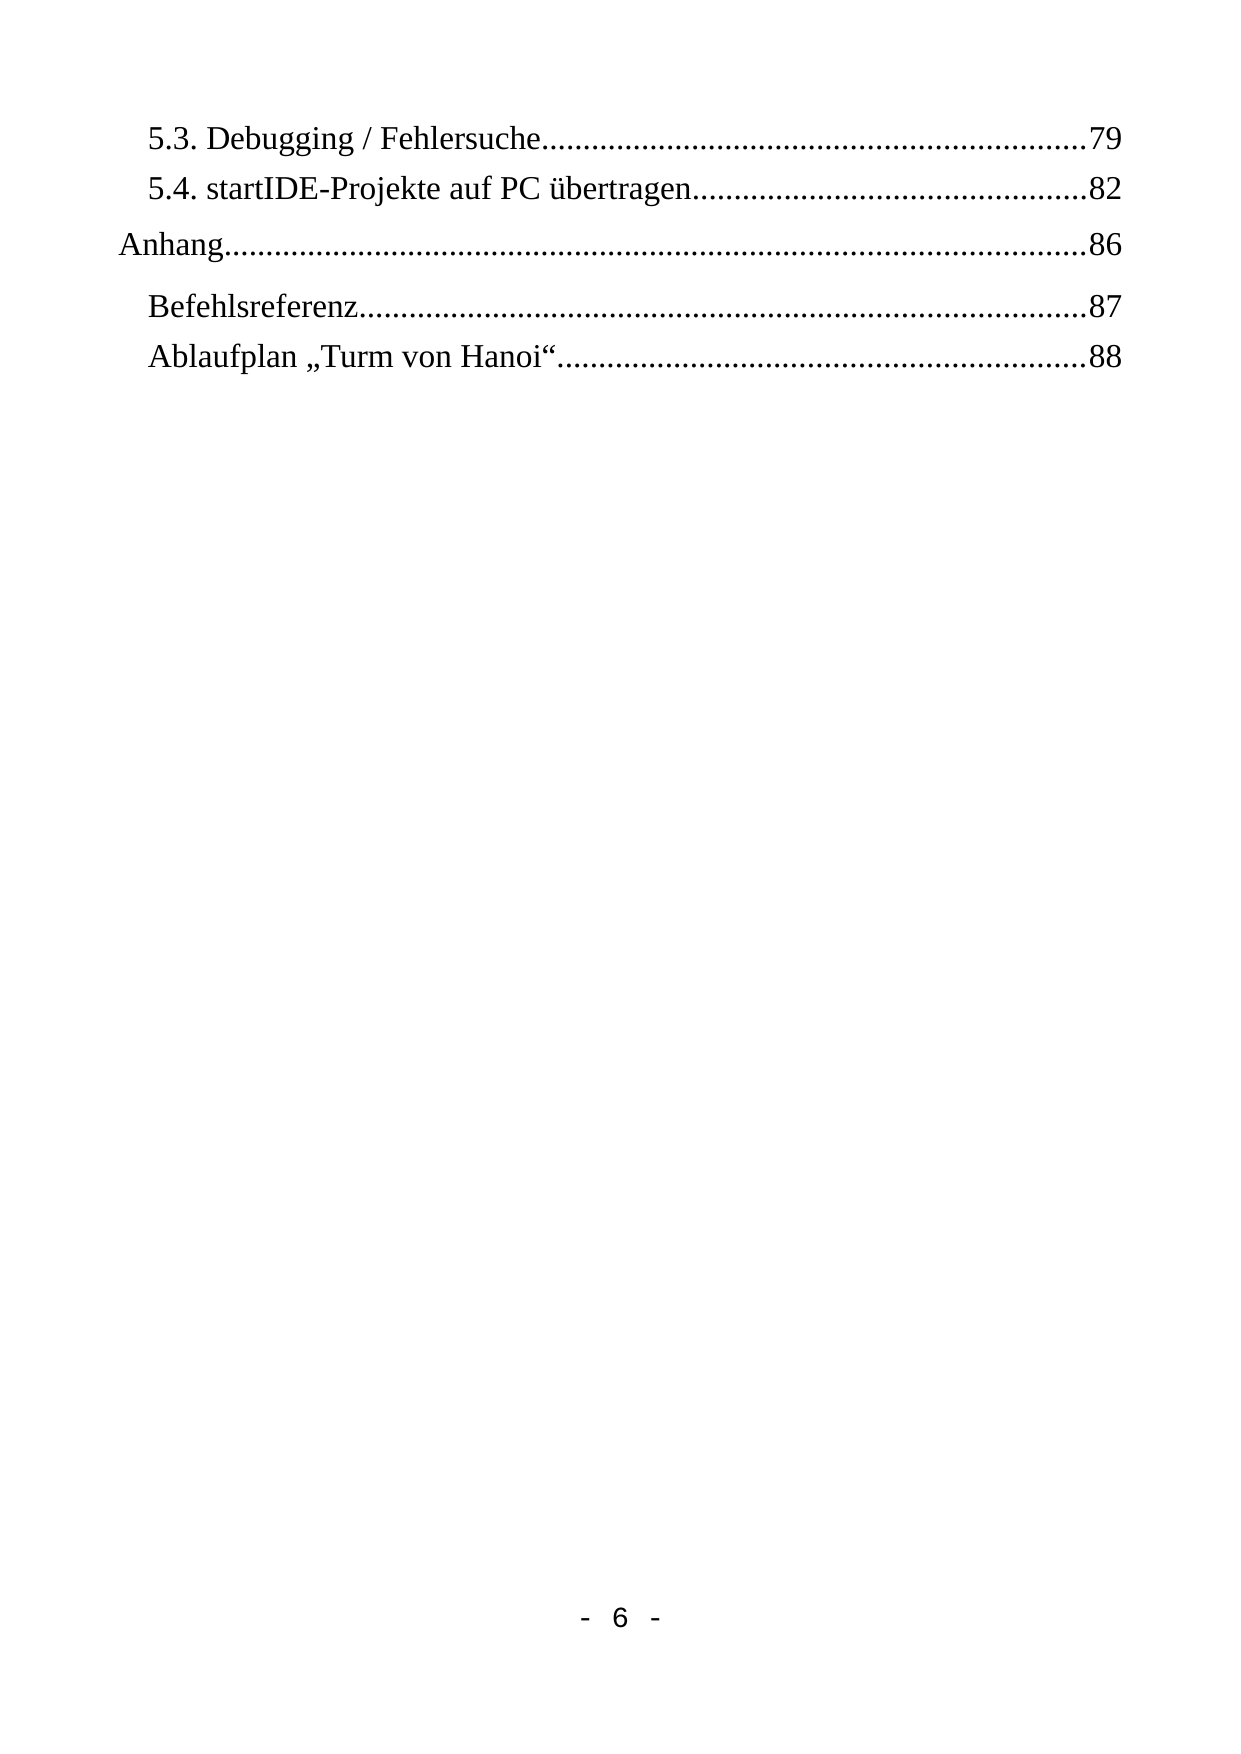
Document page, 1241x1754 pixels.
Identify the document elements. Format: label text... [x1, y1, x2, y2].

text Anhang 86 [118, 224, 1122, 263]
text 5.4. startIDE-Projekte auf PC übertragen 82 [148, 168, 1122, 207]
text Ablaufplan „Turm von Hanoi“ 88 [148, 336, 1122, 375]
text Befehlsreferenz 87 [148, 286, 1122, 324]
text 5.3. Debugging / Fehlersuche 79 [148, 118, 1122, 156]
